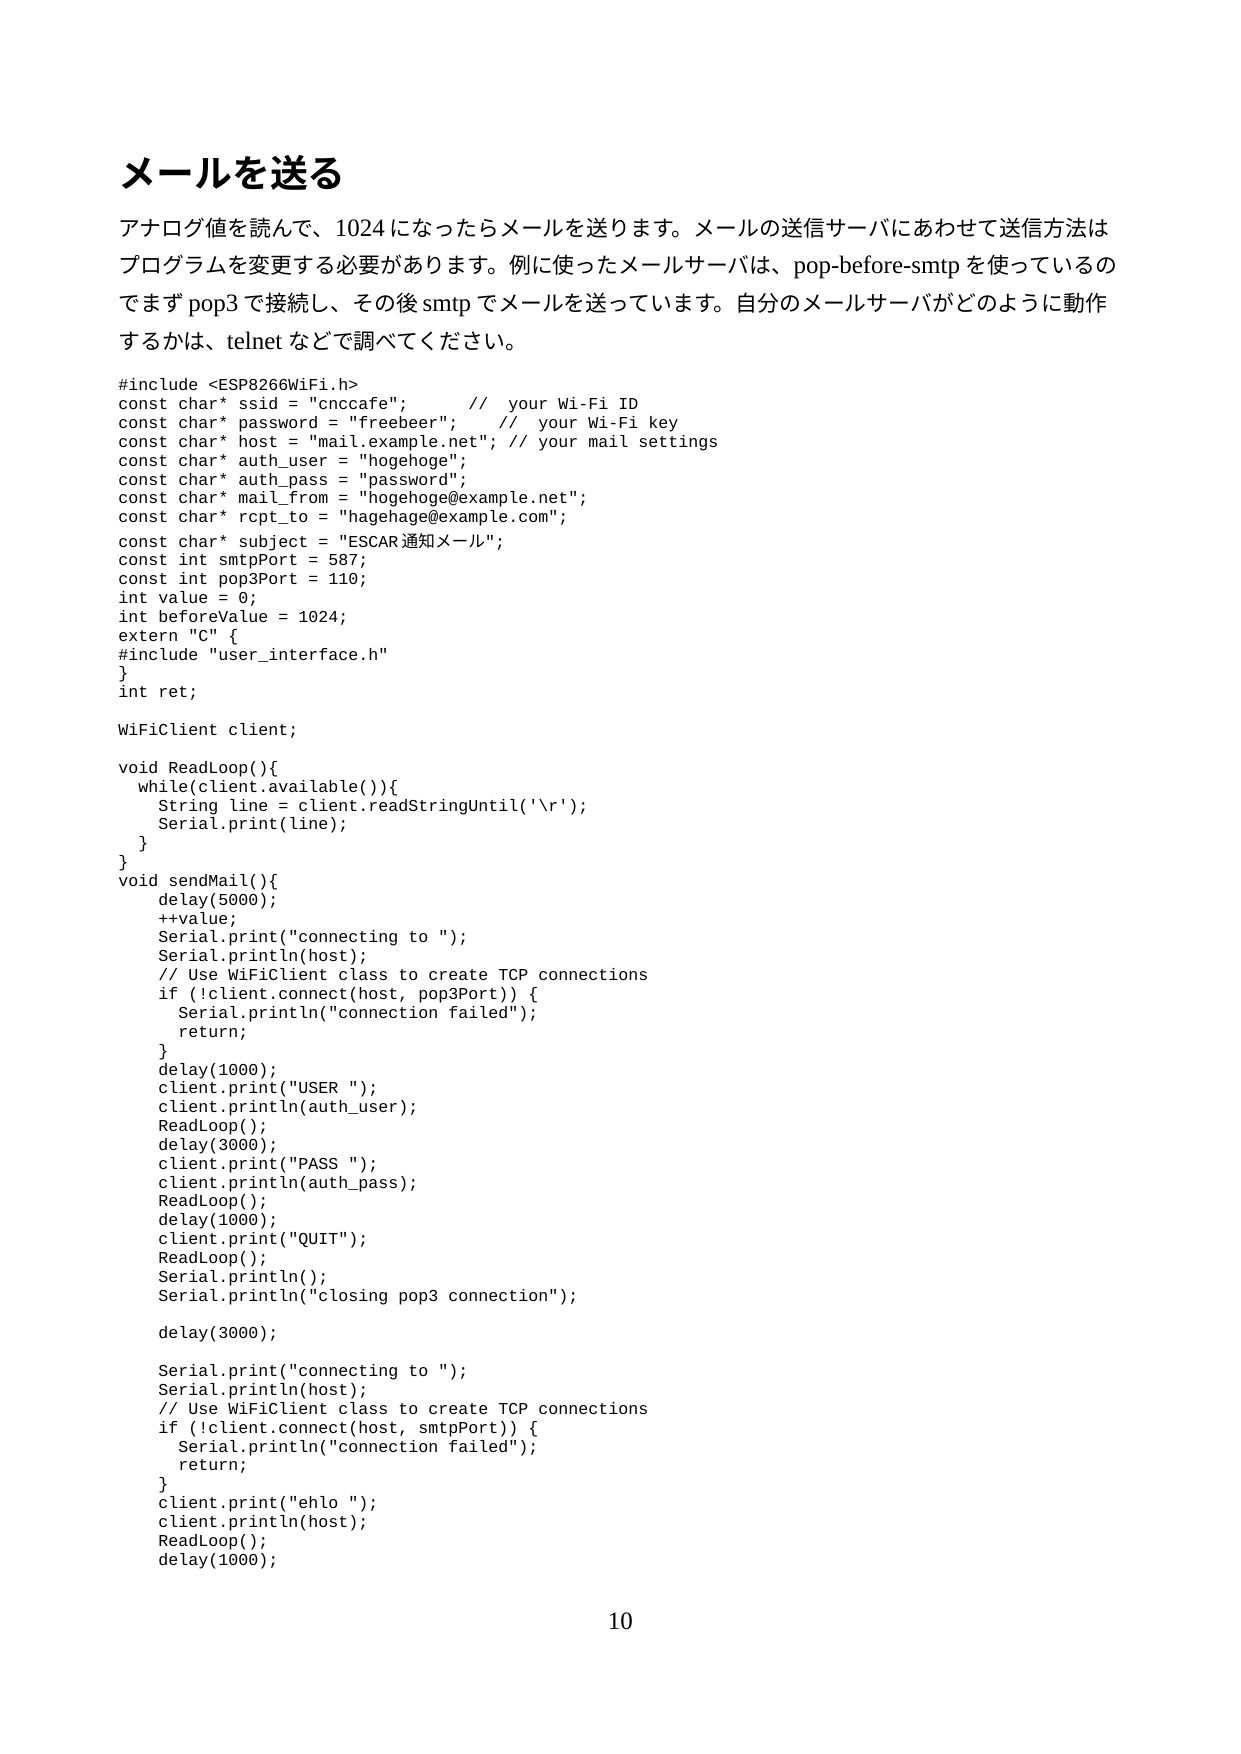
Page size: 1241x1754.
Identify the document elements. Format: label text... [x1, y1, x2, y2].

text int value = 0; [118, 590, 1122, 608]
text } [118, 665, 1122, 684]
text return; [118, 1023, 1122, 1042]
text ReadLoop(); [118, 1249, 1122, 1268]
text int beforeValue = 1024; [118, 608, 1122, 627]
text ReadLoop(); [118, 1532, 1122, 1551]
text client.print("ehlo "); [118, 1495, 1122, 1513]
text const char* password = "freebeer"; // your Wi-Fi key [118, 414, 1122, 433]
text } [118, 1476, 1122, 1495]
text Serial.print(line); [118, 816, 1122, 835]
subtitle メールを送る [118, 143, 1122, 198]
text if (!client.connect(host, pop3Port)) { [118, 986, 1122, 1004]
text void ReadLoop(){ [118, 759, 1122, 778]
text client.print("USER "); [118, 1080, 1122, 1099]
text const char* auth_user = "hogehoge"; [118, 452, 1122, 471]
text Serial.println("connection failed"); [118, 1438, 1122, 1457]
text Serial.println("connection failed"); [118, 1004, 1122, 1023]
text Serial.println(host); [118, 948, 1122, 967]
text if (!client.connect(host, smtpPort)) { [118, 1419, 1122, 1438]
text delay(5000); [118, 891, 1122, 910]
text delay(3000); [118, 1136, 1122, 1155]
text const int pop3Port = 110; [118, 571, 1122, 590]
text WiFiClient client; [118, 722, 1122, 741]
text #include <ESP8266WiFi.h> [118, 377, 1122, 396]
text Serial.print("connecting to "); [118, 1363, 1122, 1382]
text const char* mail_from = "hogehoge@example.net"; [118, 490, 1122, 509]
text Serial.println(); [118, 1268, 1122, 1287]
text Serial.println("closing pop3 connection"); [118, 1287, 1122, 1306]
text #include "user_interface.h" [118, 646, 1122, 665]
text int ret; [118, 684, 1122, 703]
text client.println(host); [118, 1513, 1122, 1532]
text Serial.println(host); [118, 1382, 1122, 1400]
text client.print("PASS "); [118, 1155, 1122, 1174]
text アナログ値を読んで、1024になったらメールを送ります。メールの送信サーバにあわせて送信方法はプログラムを変更する必要があります。例に使ったメールサーバは、pop-before-smtpを使っているのでまずpop3で接続し、その後smtpでメールを送っています。自分のメールサーバがどのように動作するかは、telnet などで調べてください。 [118, 211, 1122, 356]
text client.print("QUIT"); [118, 1231, 1122, 1249]
text client.println(auth_pass); [118, 1174, 1122, 1193]
text // Use WiFiClient class to create TCP connections [118, 1400, 1122, 1419]
text String line = client.readStringUntil('\r'); [118, 797, 1122, 816]
text const int smtpPort = 587; [118, 552, 1122, 571]
text client.println(auth_user); [118, 1099, 1122, 1118]
text const char* subject = "ESCAR通知メール"; [118, 528, 1122, 552]
text void sendMail(){ [118, 872, 1122, 891]
text delay(1000); [118, 1551, 1122, 1570]
text ++value; [118, 910, 1122, 929]
text ReadLoop(); [118, 1118, 1122, 1136]
text while(client.available()){ [118, 778, 1122, 797]
text } [118, 1042, 1122, 1061]
text delay(1000); [118, 1061, 1122, 1080]
text extern "C" { [118, 627, 1122, 646]
text delay(1000); [118, 1212, 1122, 1231]
text Serial.print("connecting to "); [118, 929, 1122, 948]
text const char* host = "mail.example.net"; // your mail settings [118, 433, 1122, 452]
text // Use WiFiClient class to create TCP connections [118, 967, 1122, 986]
text const char* auth_pass = "password"; [118, 471, 1122, 490]
text delay(3000); [118, 1325, 1122, 1344]
text ReadLoop(); [118, 1193, 1122, 1212]
text } [118, 835, 1122, 854]
text const char* ssid = "cnccafe"; // your Wi-Fi ID [118, 396, 1122, 414]
text return; [118, 1457, 1122, 1476]
text } [118, 854, 1122, 872]
text const char* rcpt_to = "hagehage@example.com"; [118, 509, 1122, 528]
